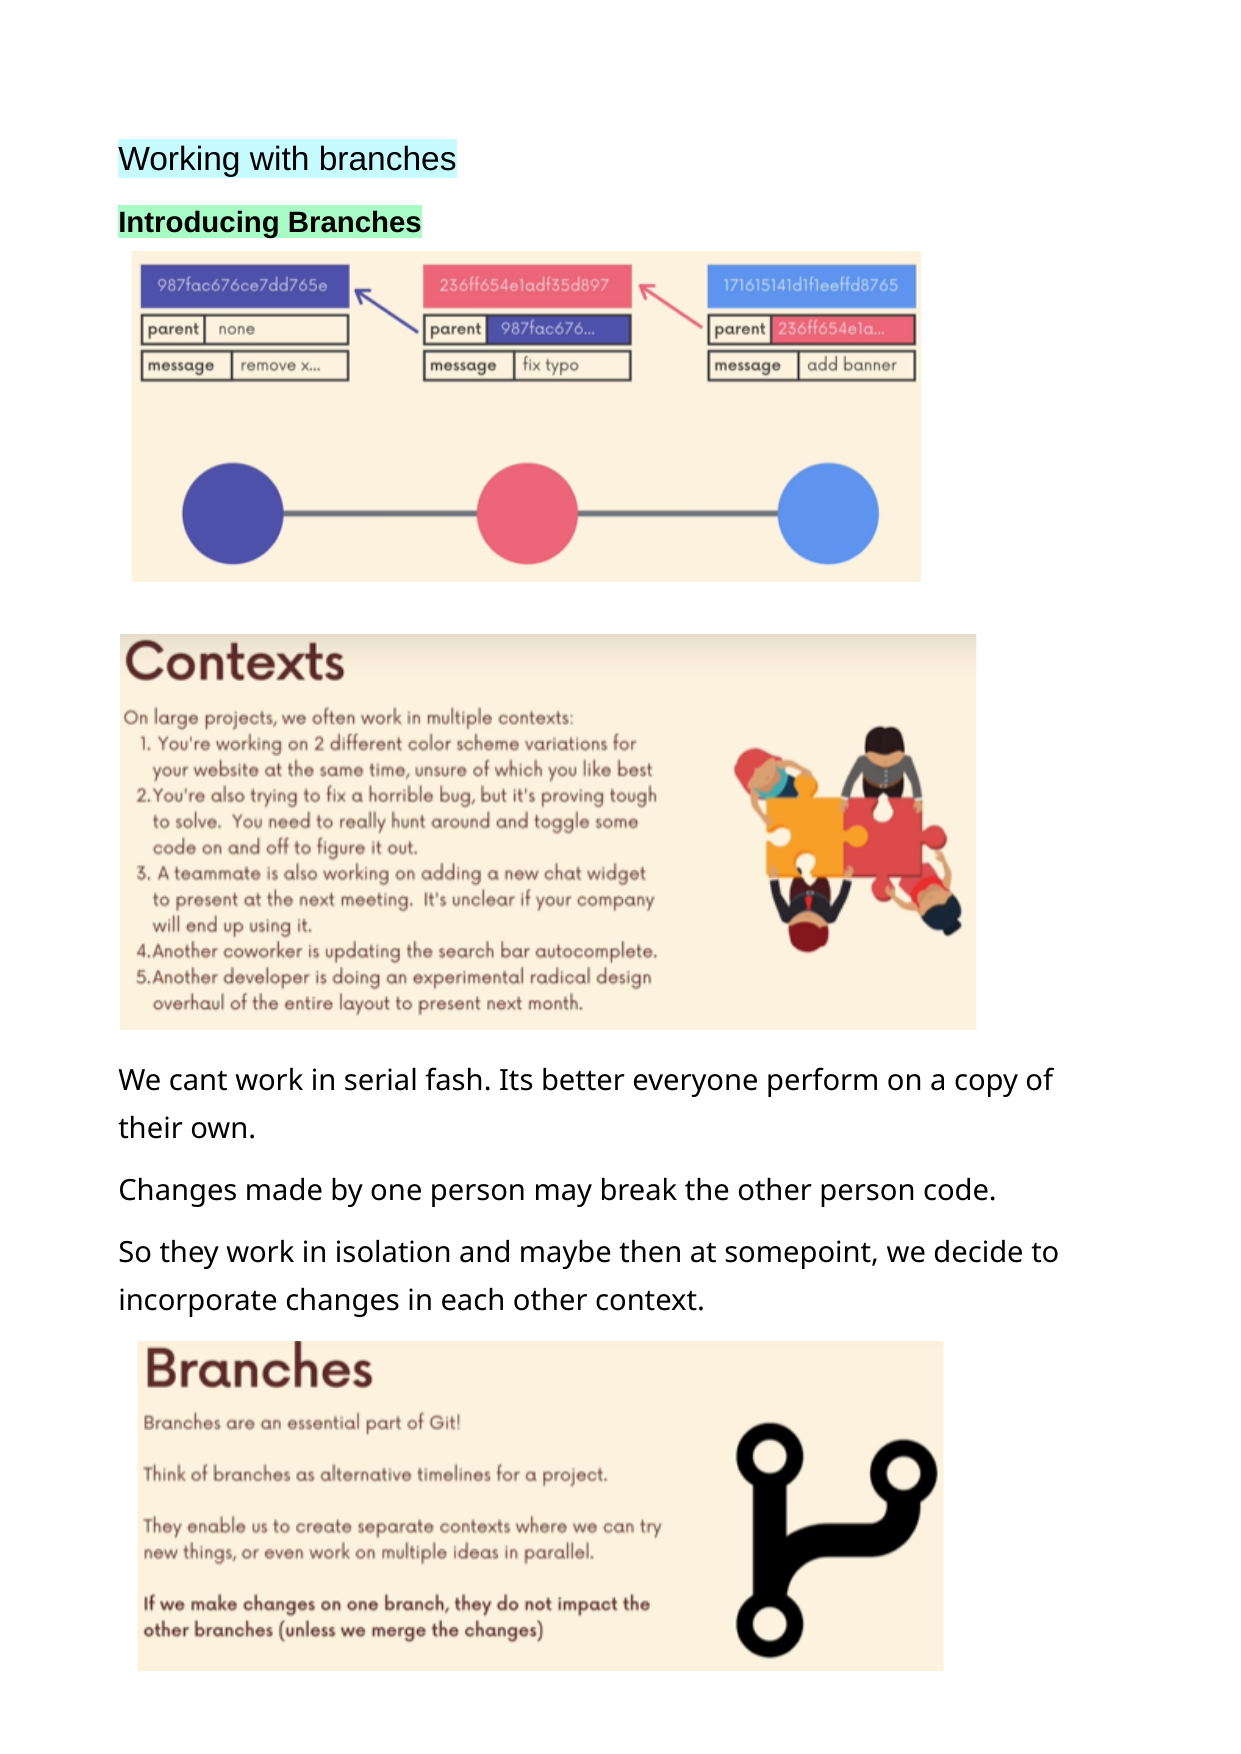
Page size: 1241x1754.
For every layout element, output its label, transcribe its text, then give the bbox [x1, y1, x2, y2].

text Changes made by one person may break the other person code. [118, 1169, 1122, 1209]
subtitle Introducing Branches [422, 205, 1122, 238]
text We cant work in serial fash. Its better everyone perform on a copy of their own. [118, 1059, 1122, 1147]
picture [137, 1341, 944, 1671]
picture [131, 251, 922, 582]
subtitle Working with branches [457, 139, 1122, 178]
picture [120, 634, 977, 1030]
text So they work in isolation and maybe then at somepoint, we decide to incorporate changes in each other context. [118, 1231, 1122, 1319]
